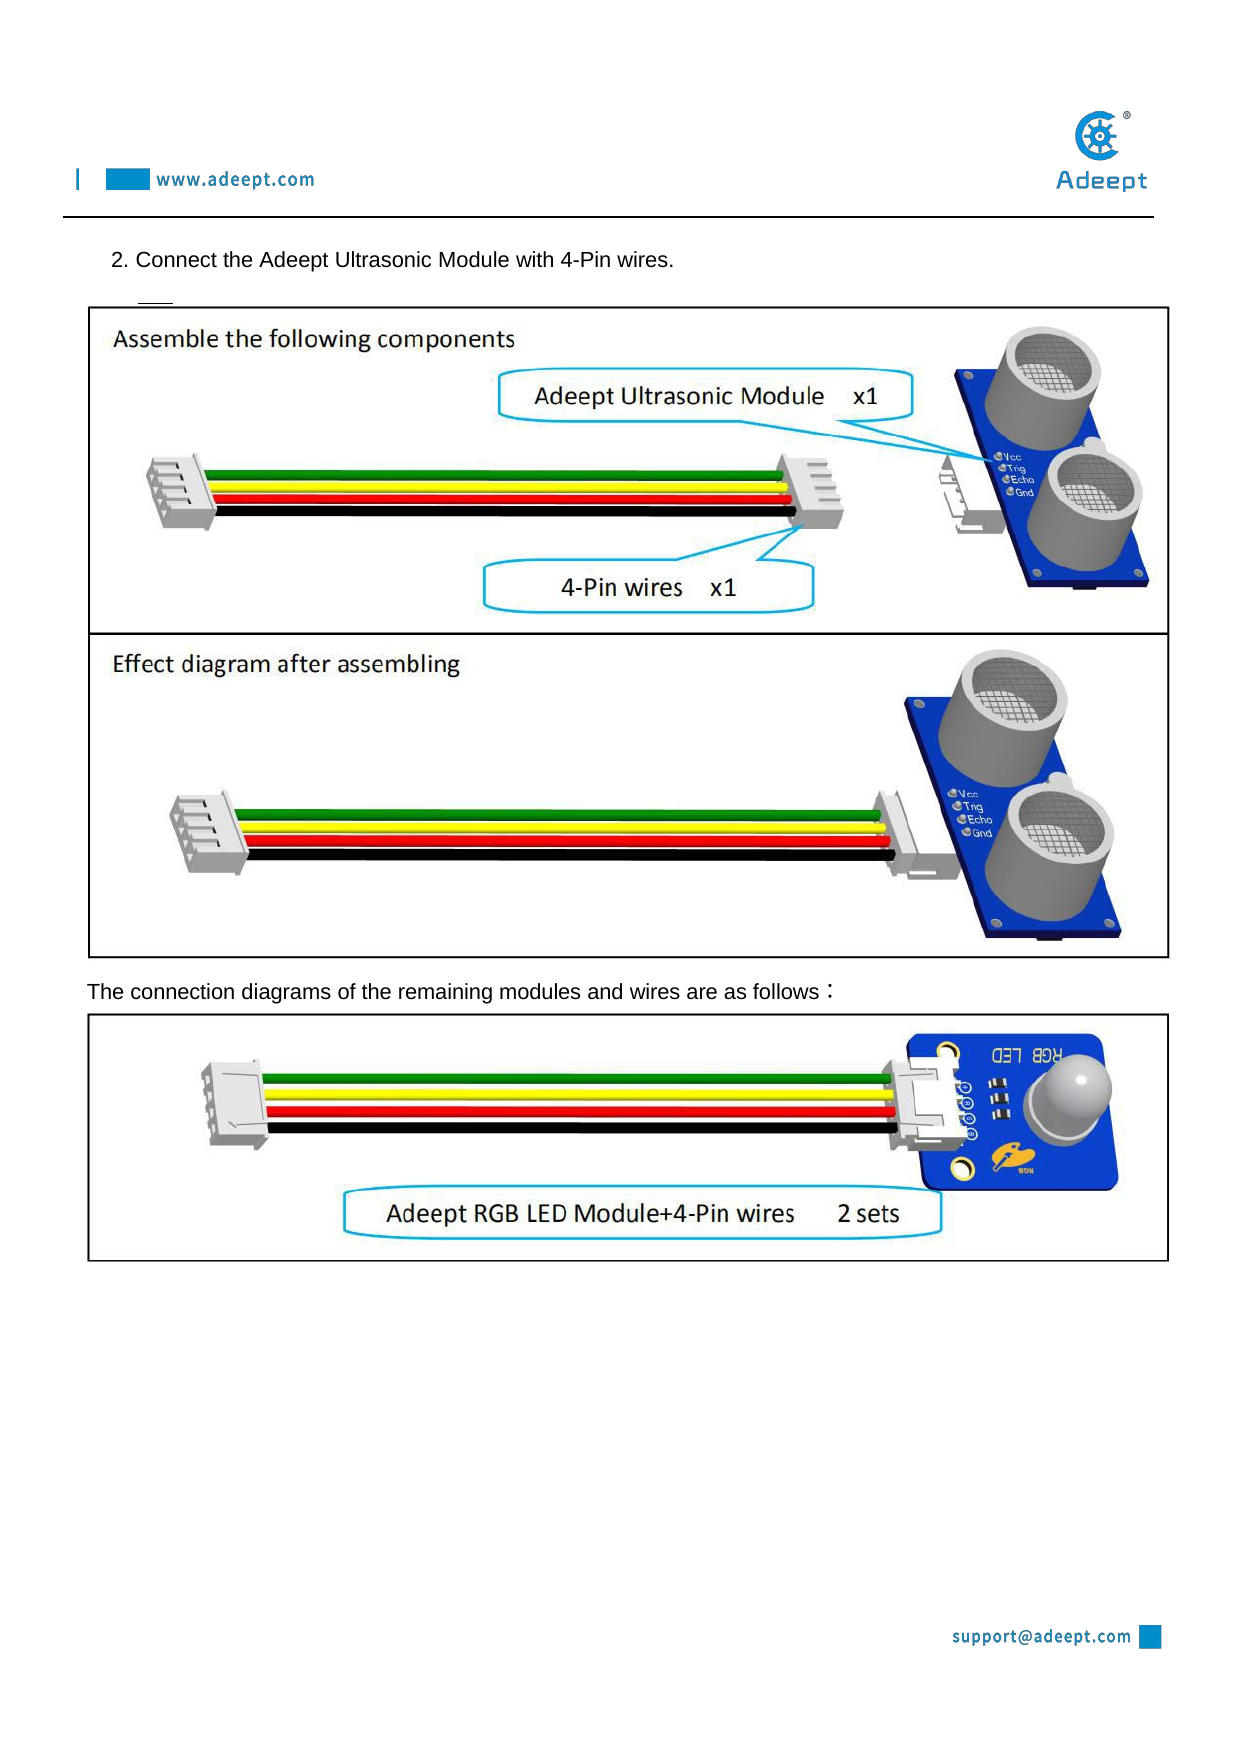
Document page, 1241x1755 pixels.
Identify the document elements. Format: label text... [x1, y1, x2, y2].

list Connect the Adeept Ultrasonic Module with 4-Pin wires. [111, 246, 1188, 272]
text The connection diagrams of the remaining modules and wires are as follows： [87, 976, 1188, 1005]
